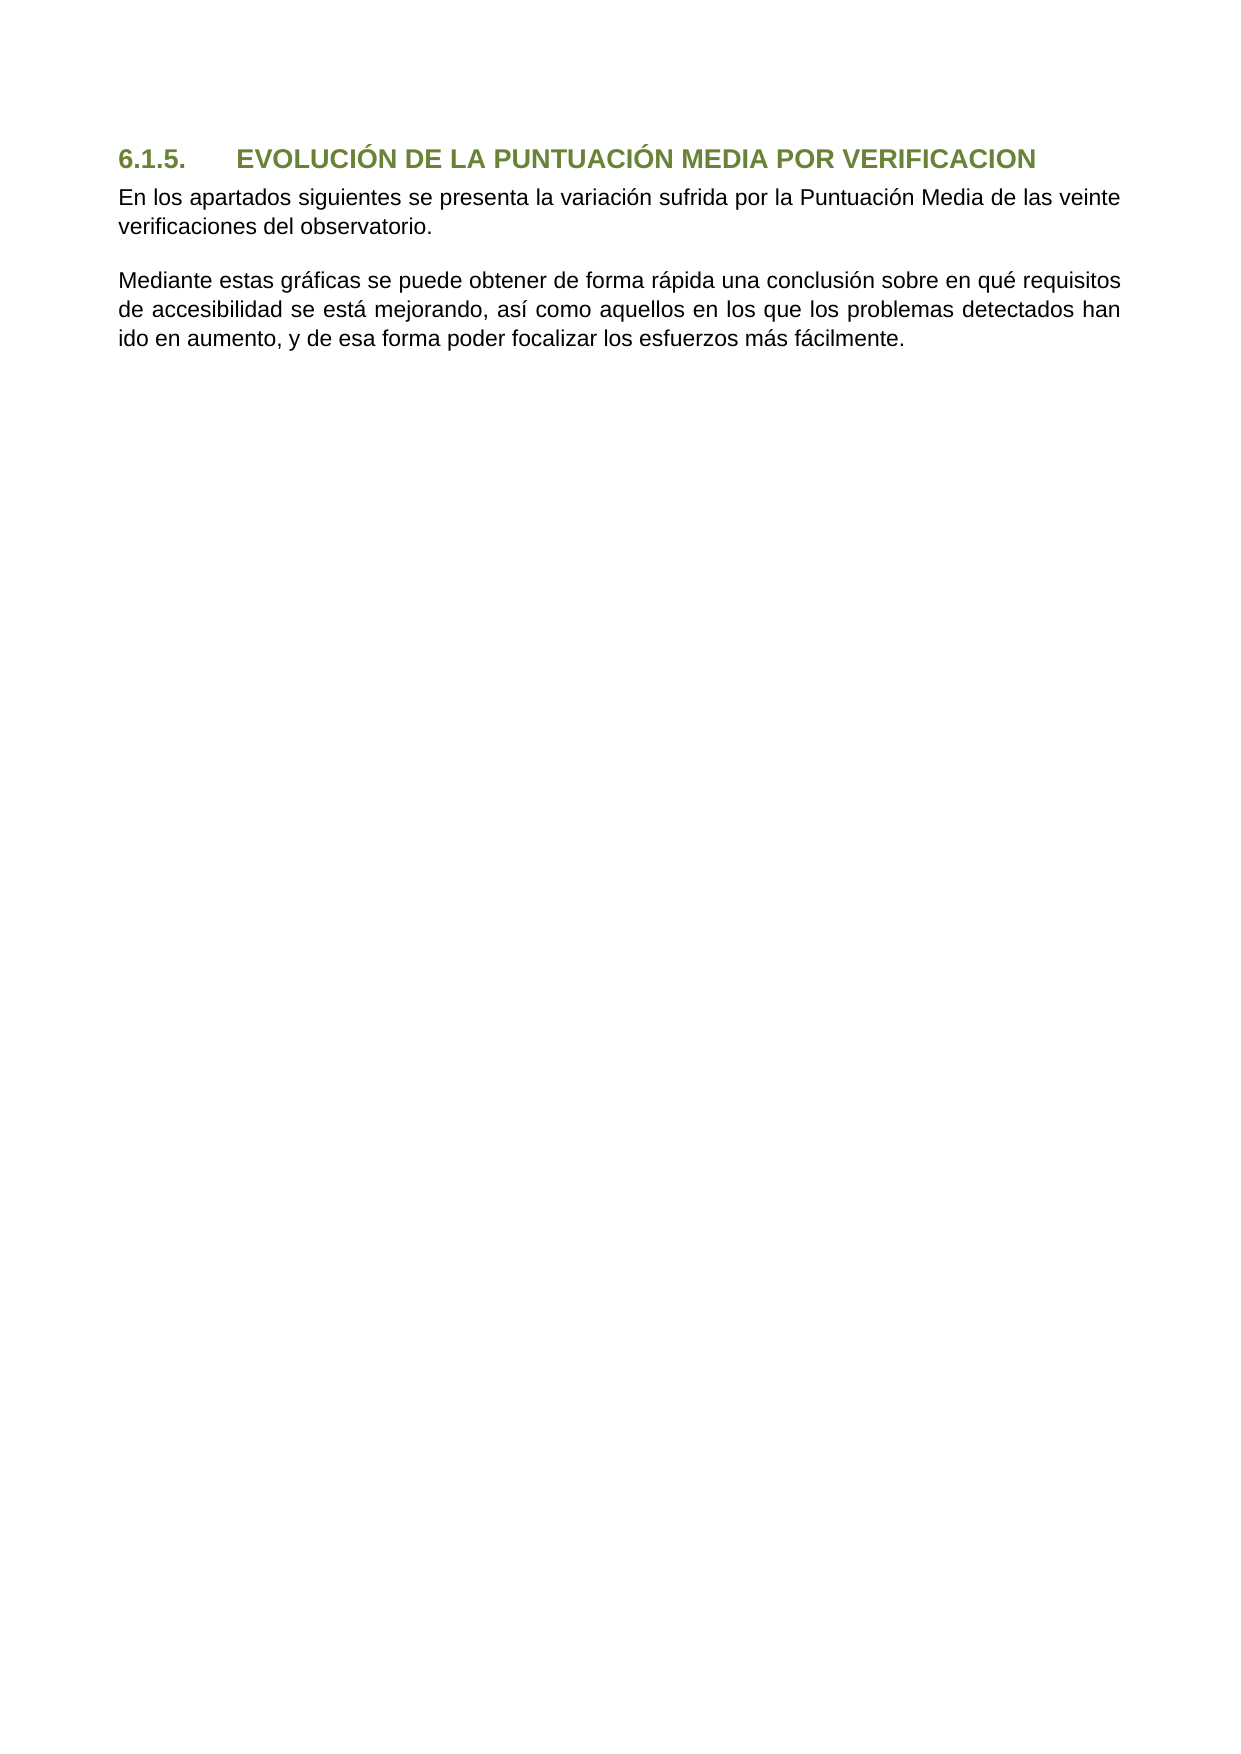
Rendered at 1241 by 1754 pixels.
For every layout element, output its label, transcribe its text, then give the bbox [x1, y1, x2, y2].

text Mediante estas gráficas se puede obtener de forma rápida una conclusión sobre en qué requisitos de accesibilidad se está mejorando, así como aquellos en los que los problemas detectados han ido en aumento, y de esa forma poder focalizar los esfuerzos más fácilmente. [118, 267, 1122, 351]
text En los apartados siguientes se presenta la variación sufrida por la Puntuación Media de las veinte verificaciones del observatorio. [118, 184, 1122, 239]
subtitle Evolución de la puntuación media por verificacion [118, 143, 1122, 174]
